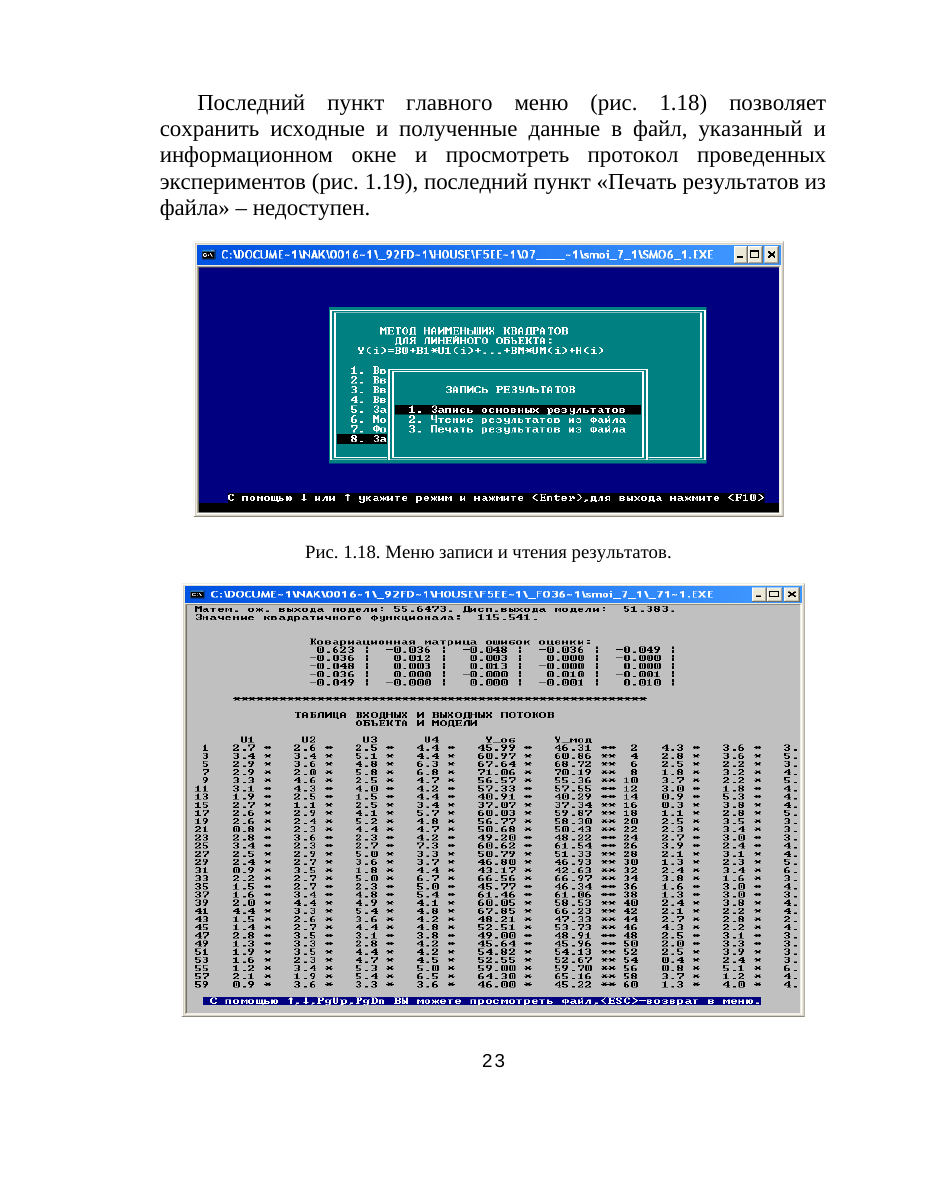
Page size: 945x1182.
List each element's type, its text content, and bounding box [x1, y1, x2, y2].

picture [193, 241, 784, 517]
picture [181, 583, 805, 1017]
text Рис. 1.18. Меню записи и чтения результатов. [150, 541, 827, 563]
text Последний пункт главного меню (рис. 1.18) позволяет сохранить исходные и полученные данные в файл, указанный и информационном окне и просмотреть протокол проведенных экспериментов (рис. 1.19), последний пункт «Печать результатов из файла» – недоступен. [159, 89, 827, 220]
